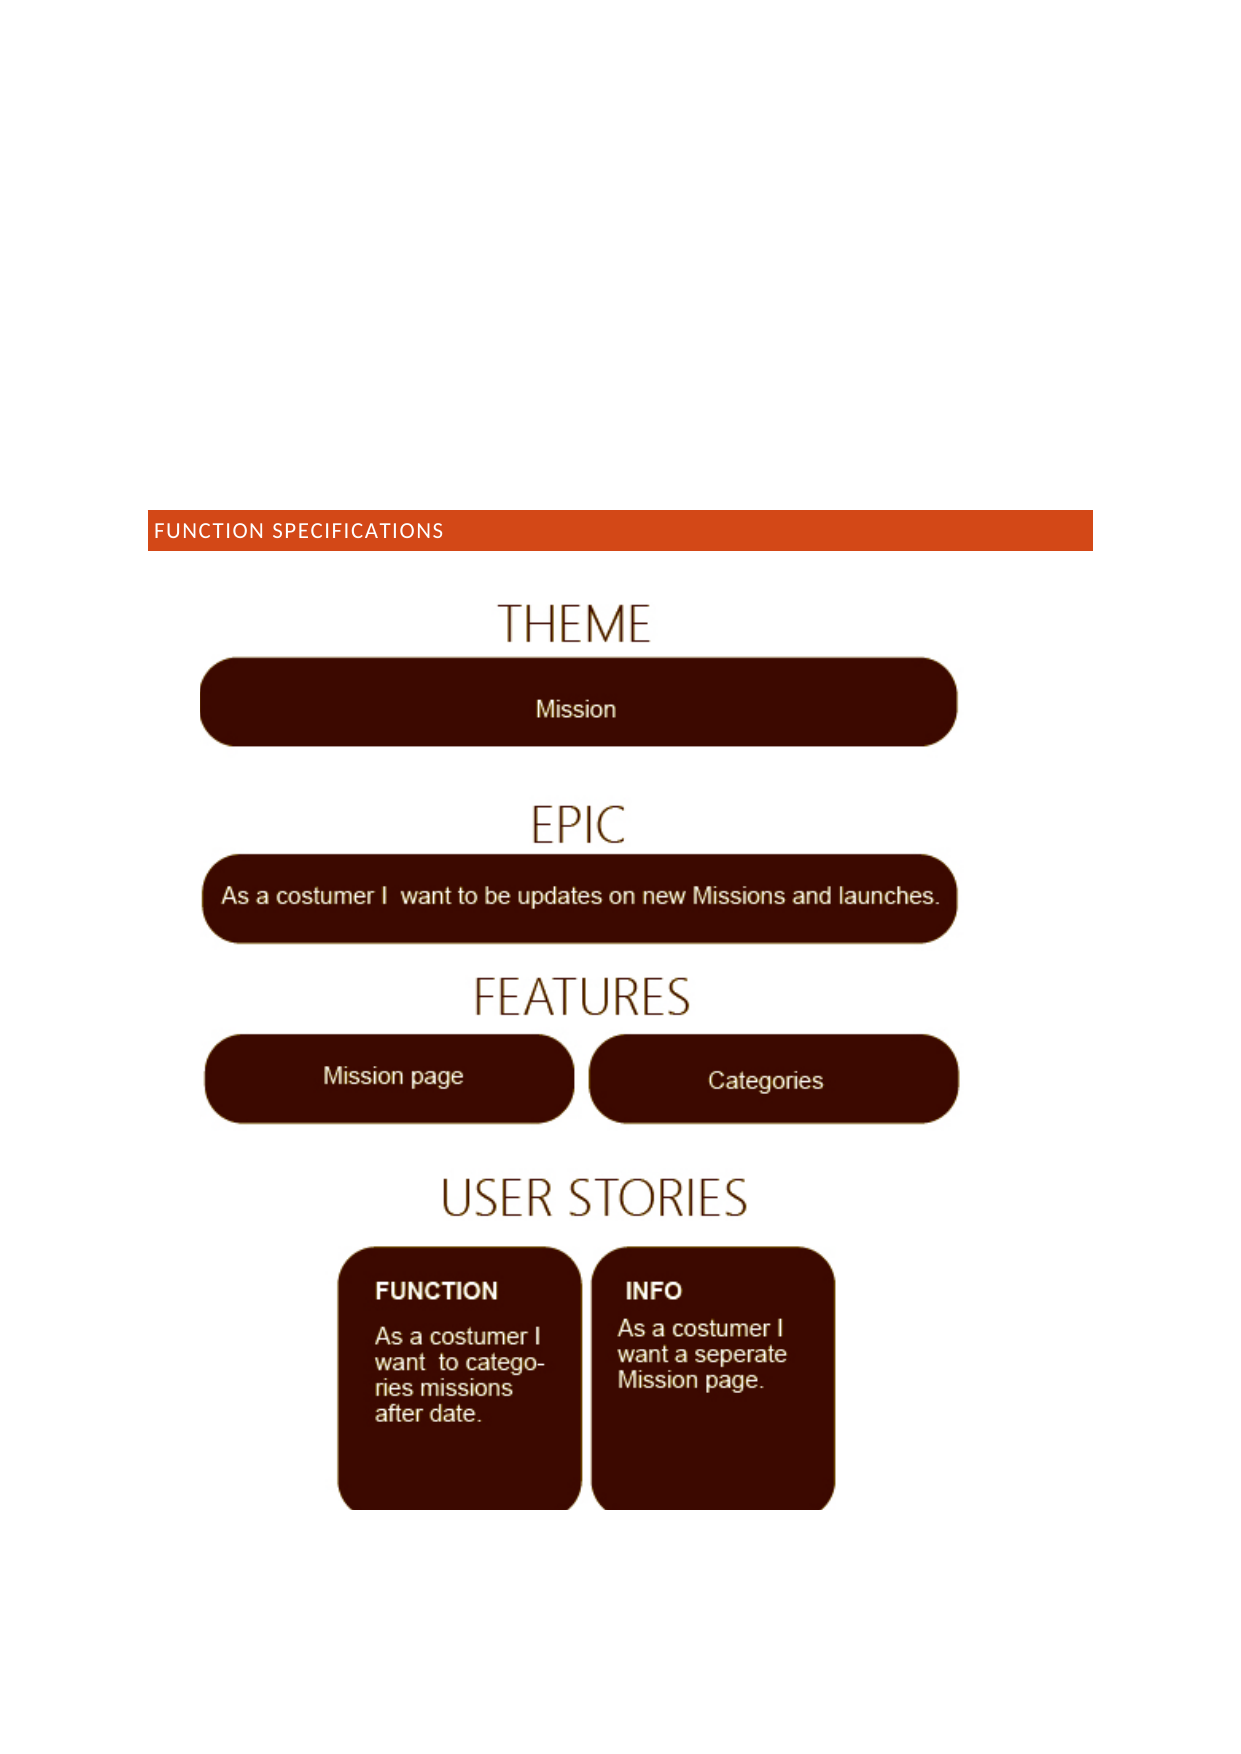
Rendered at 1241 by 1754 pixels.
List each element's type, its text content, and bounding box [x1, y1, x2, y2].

subtitle Function specifications [154, 516, 1086, 544]
